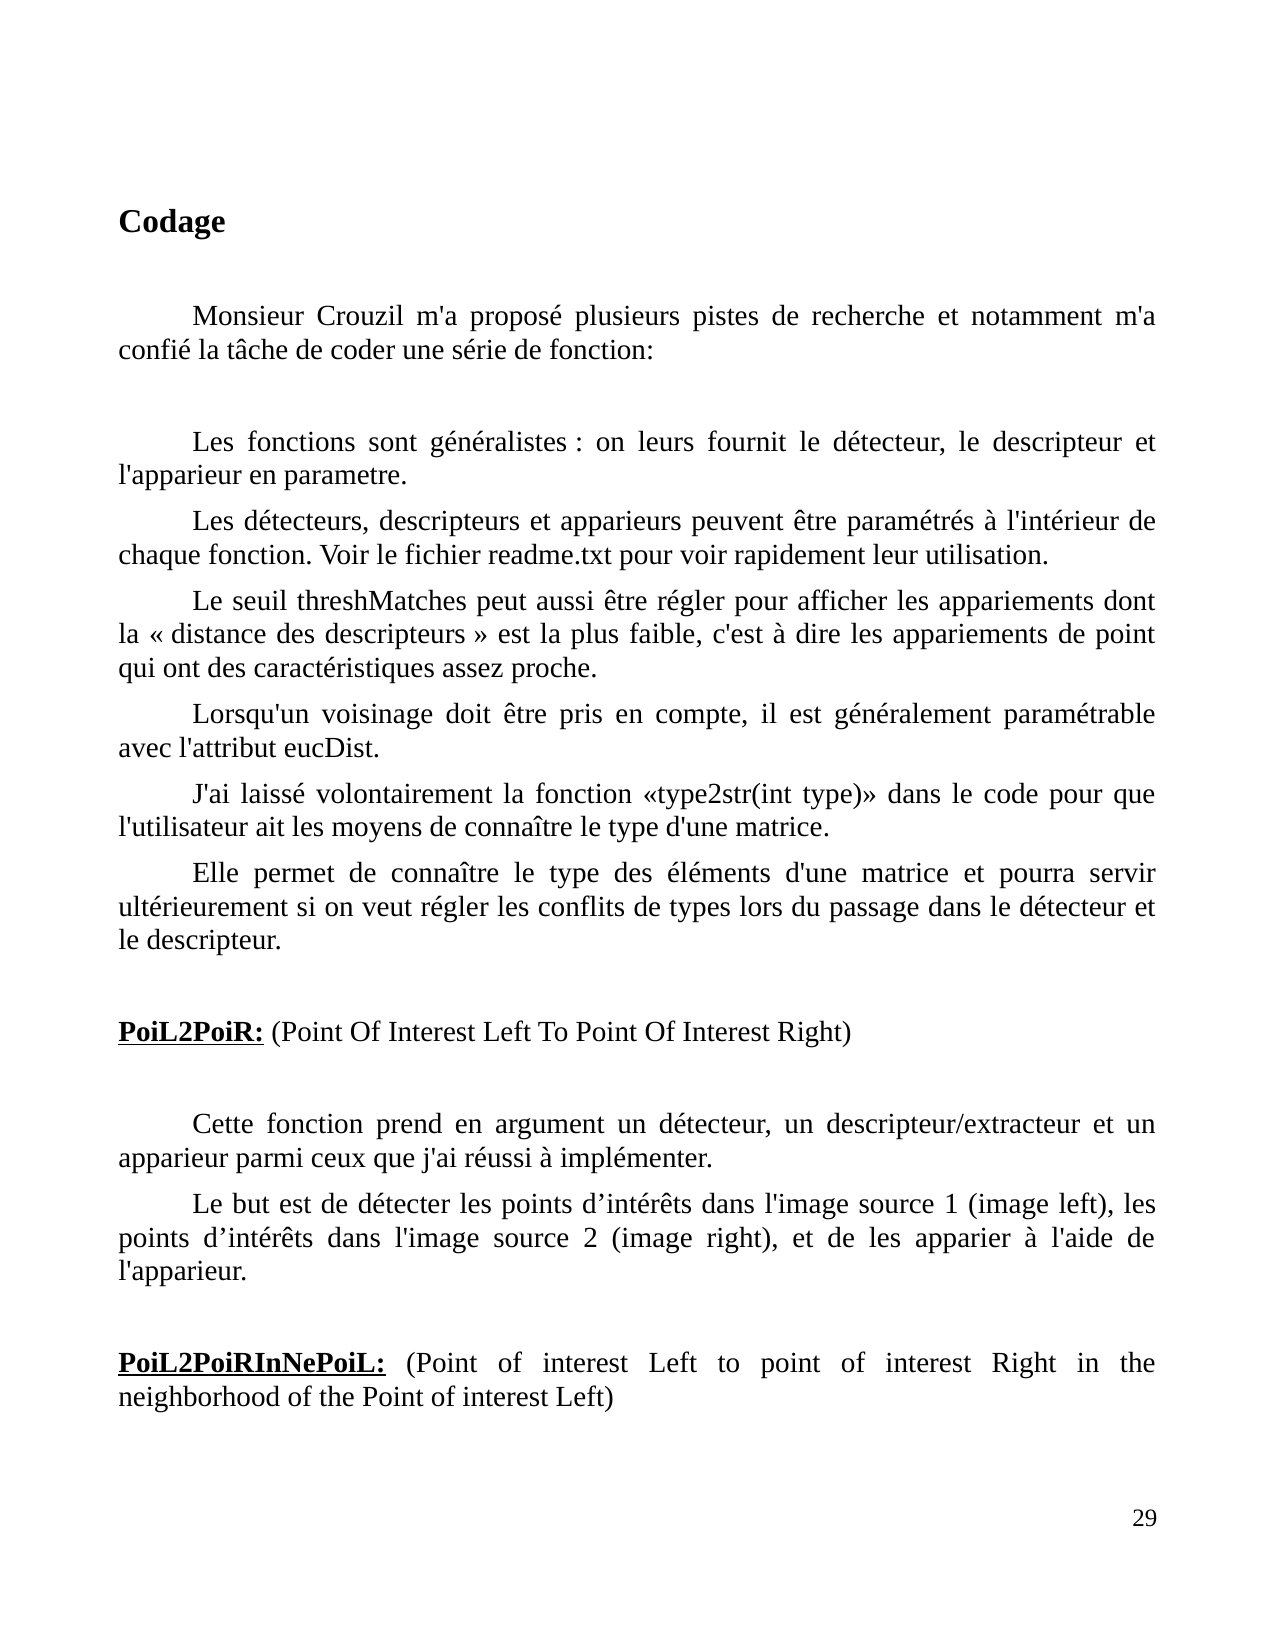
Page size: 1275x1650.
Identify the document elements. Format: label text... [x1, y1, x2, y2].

text Le but est de détecter les points d’intérêts dans l'image source 1 (image left), les points d’intérêts dans l'image source 2 (image right), et de les apparier à l'aide de l'apparieur. [118, 1186, 1157, 1287]
text Cette fonction prend en argument un détecteur, un descripteur/extracteur et un apparieur parmi ceux que j'ai réussi à implémenter. [118, 1107, 1157, 1174]
text Elle permet de connaître le type des éléments d'une matrice et pourra servir ultérieurement si on veut régler les conflits de types lors du passage dans le détecteur et le descripteur. [118, 855, 1157, 956]
text Monsieur Crouzil m'a proposé plusieurs pistes de recherche et notamment m'a confié la tâche de coder une série de fonction: [118, 298, 1157, 365]
subtitle Codage [118, 201, 1157, 240]
text Lorsqu'un voisinage doit être pris en compte, il est généralement paramétrable avec l'attribut eucDist. [118, 696, 1157, 763]
text Les fonctions sont généralistes : on leurs fournit le détecteur, le descripteur et l'apparieur en parametre. [118, 424, 1157, 491]
text Les détecteurs, descripteurs et apparieurs peuvent être paramétrés à l'intérieur de chaque fonction. Voir le fichier readme.txt pour voir rapidement leur utilisation. [118, 503, 1157, 571]
text J'ai laissé volontairement la fonction «type2str(int type)» dans le code pour que l'utilisateur ait les moyens de connaître le type d'une matrice. [118, 776, 1157, 843]
text PoiL2PoiR: (Point Of Interest Left To Point Of Interest Right) [118, 1014, 1157, 1048]
text Le seuil threshMatches peut aussi être régler pour afficher les appariements dont la « distance des descripteurs » est la plus faible, c'est à dire les appariements de point qui ont des caractéristiques assez proche. [118, 583, 1157, 684]
text PoiL2PoiRInNePoiL: (Point of interest Left to point of interest Right in the neighborhood of the Point of interest Left) [118, 1345, 1157, 1412]
